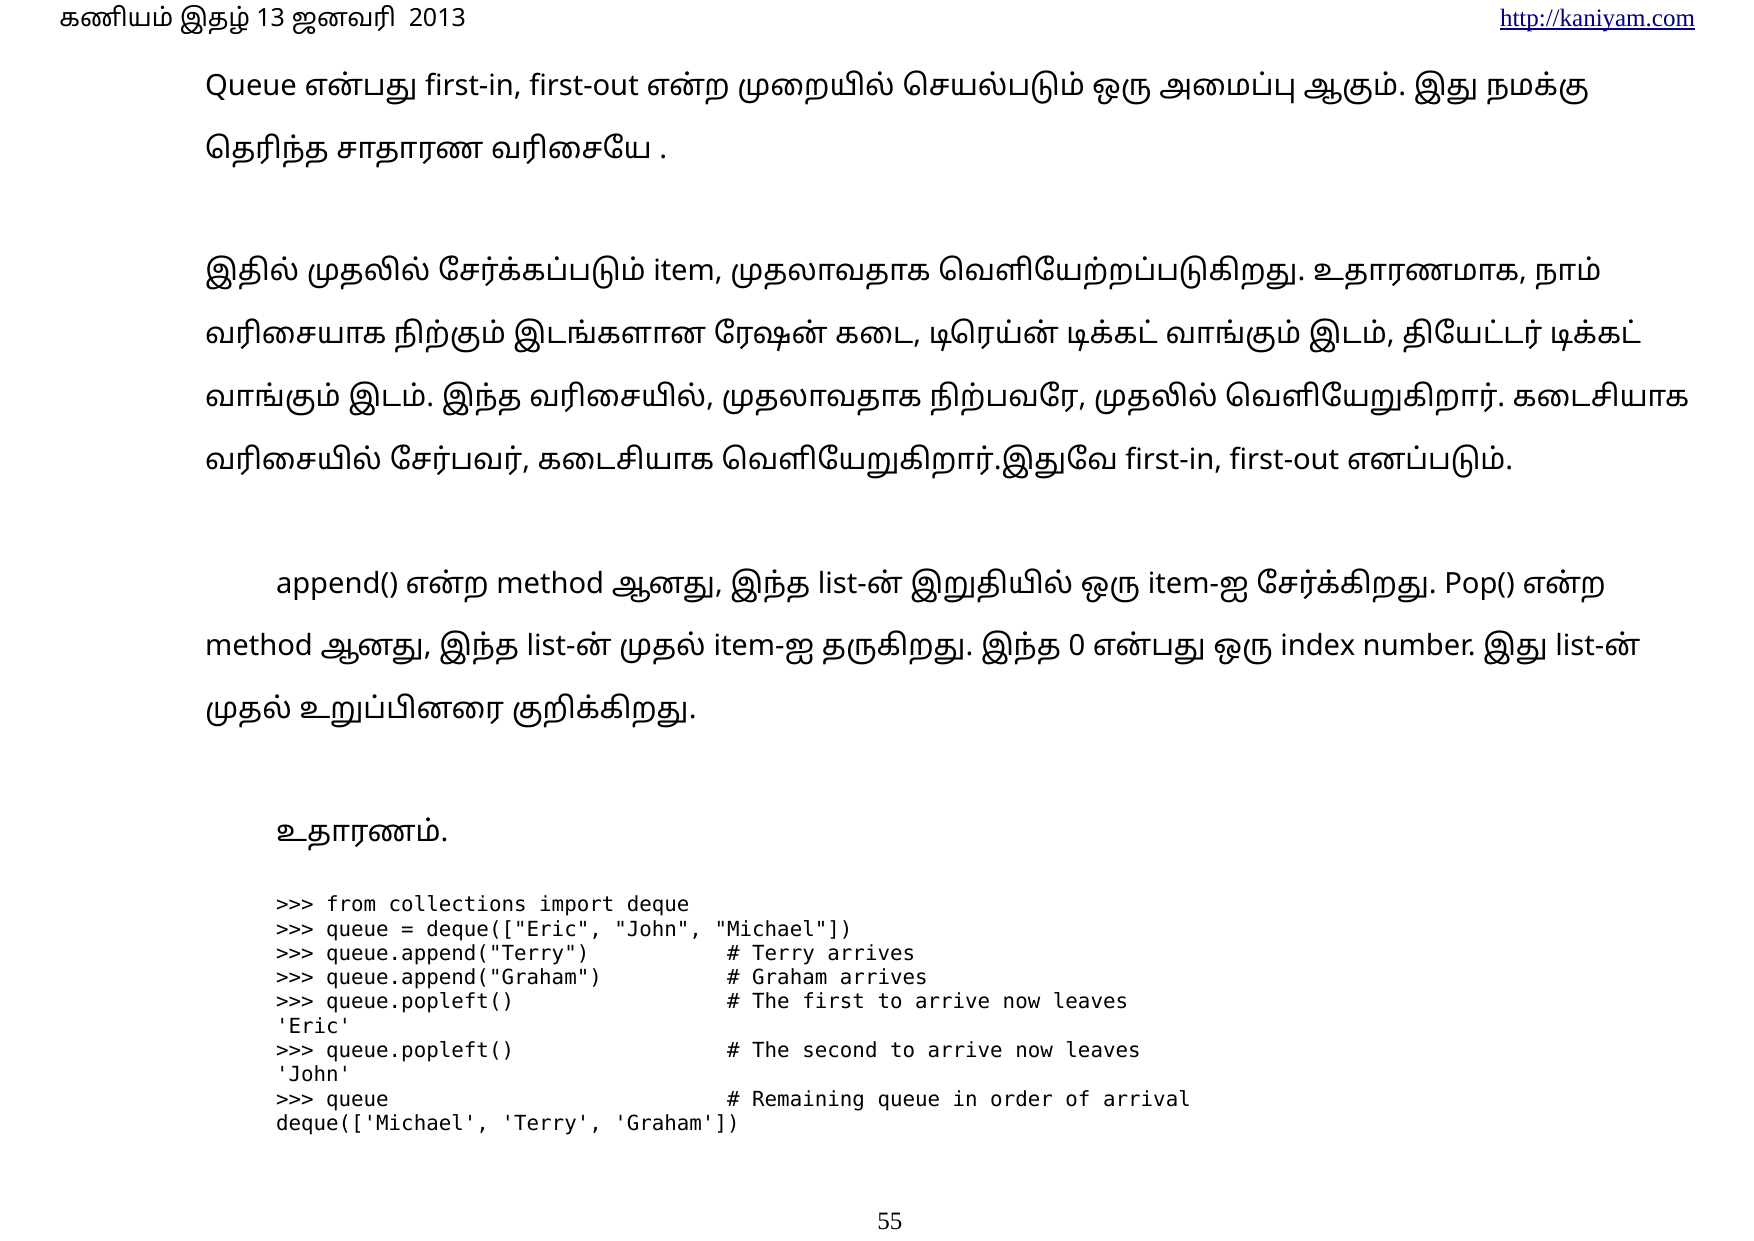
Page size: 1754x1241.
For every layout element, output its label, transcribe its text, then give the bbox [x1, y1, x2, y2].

text append() என்ற method ஆனது, இந்த list-ன் இறுதியில் ஒரு item-ஐ சேர்க்கிறது. Pop() என்ற method ஆனது, இந்த list-ன் முதல் item-ஐ தருகிறது. இந்த 0 என்பது ஒரு index number. இது list-ன் முதல் உறுப்பினரை குறிக்கிறது. [205, 562, 1695, 790]
text Queue என்பது first-in, first-out என்ற முறையில் செயல்படும் ஒரு அமைப்பு ஆகும். இது நமக்கு தெரிந்த சாதாரண வரிசையே . இதில் முதலில் சேர்க்கப்படும் item, முதலாவதாக வெளியேற்றப்படுகிறது. உதாரணமாக, நாம் வரிசையாக நிற்கும் இடங்களான ரேஷன் கடை, டிரெய்ன் டிக்கட் வாங்கும் இடம், தியேட்டர் டிக்கட் வாங்கும் இடம். இந்த வரிசையில், முதலாவதாக நிற்பவரே, முதலில் வெளியேறுகிறார். கடைசியாக வரிசையில் சேர்பவர், கடைசியாக வெளியேறுகிறார்.இதுவே first-in, first-out எனப்படும். [205, 64, 1695, 481]
text 'John' [205, 1062, 1695, 1087]
text >>> from collections import deque [205, 892, 1695, 917]
text உதாரணம். [205, 810, 1695, 853]
text deque(['Michael', 'Terry', 'Graham']) [205, 1111, 1695, 1135]
text >>> queue.append("Graham") # Graham arrives [205, 965, 1695, 989]
text >>> queue.popleft() # The second to arrive now leaves [205, 1038, 1695, 1062]
text >>> queue.append("Terry") # Terry arrives [205, 941, 1695, 965]
text 'Eric' [205, 1014, 1695, 1038]
text >>> queue.popleft() # The first to arrive now leaves [205, 989, 1695, 1014]
text >>> queue # Remaining queue in order of arrival [205, 1087, 1695, 1111]
text >>> queue = deque(["Eric", "John", "Michael"]) [205, 917, 1695, 941]
